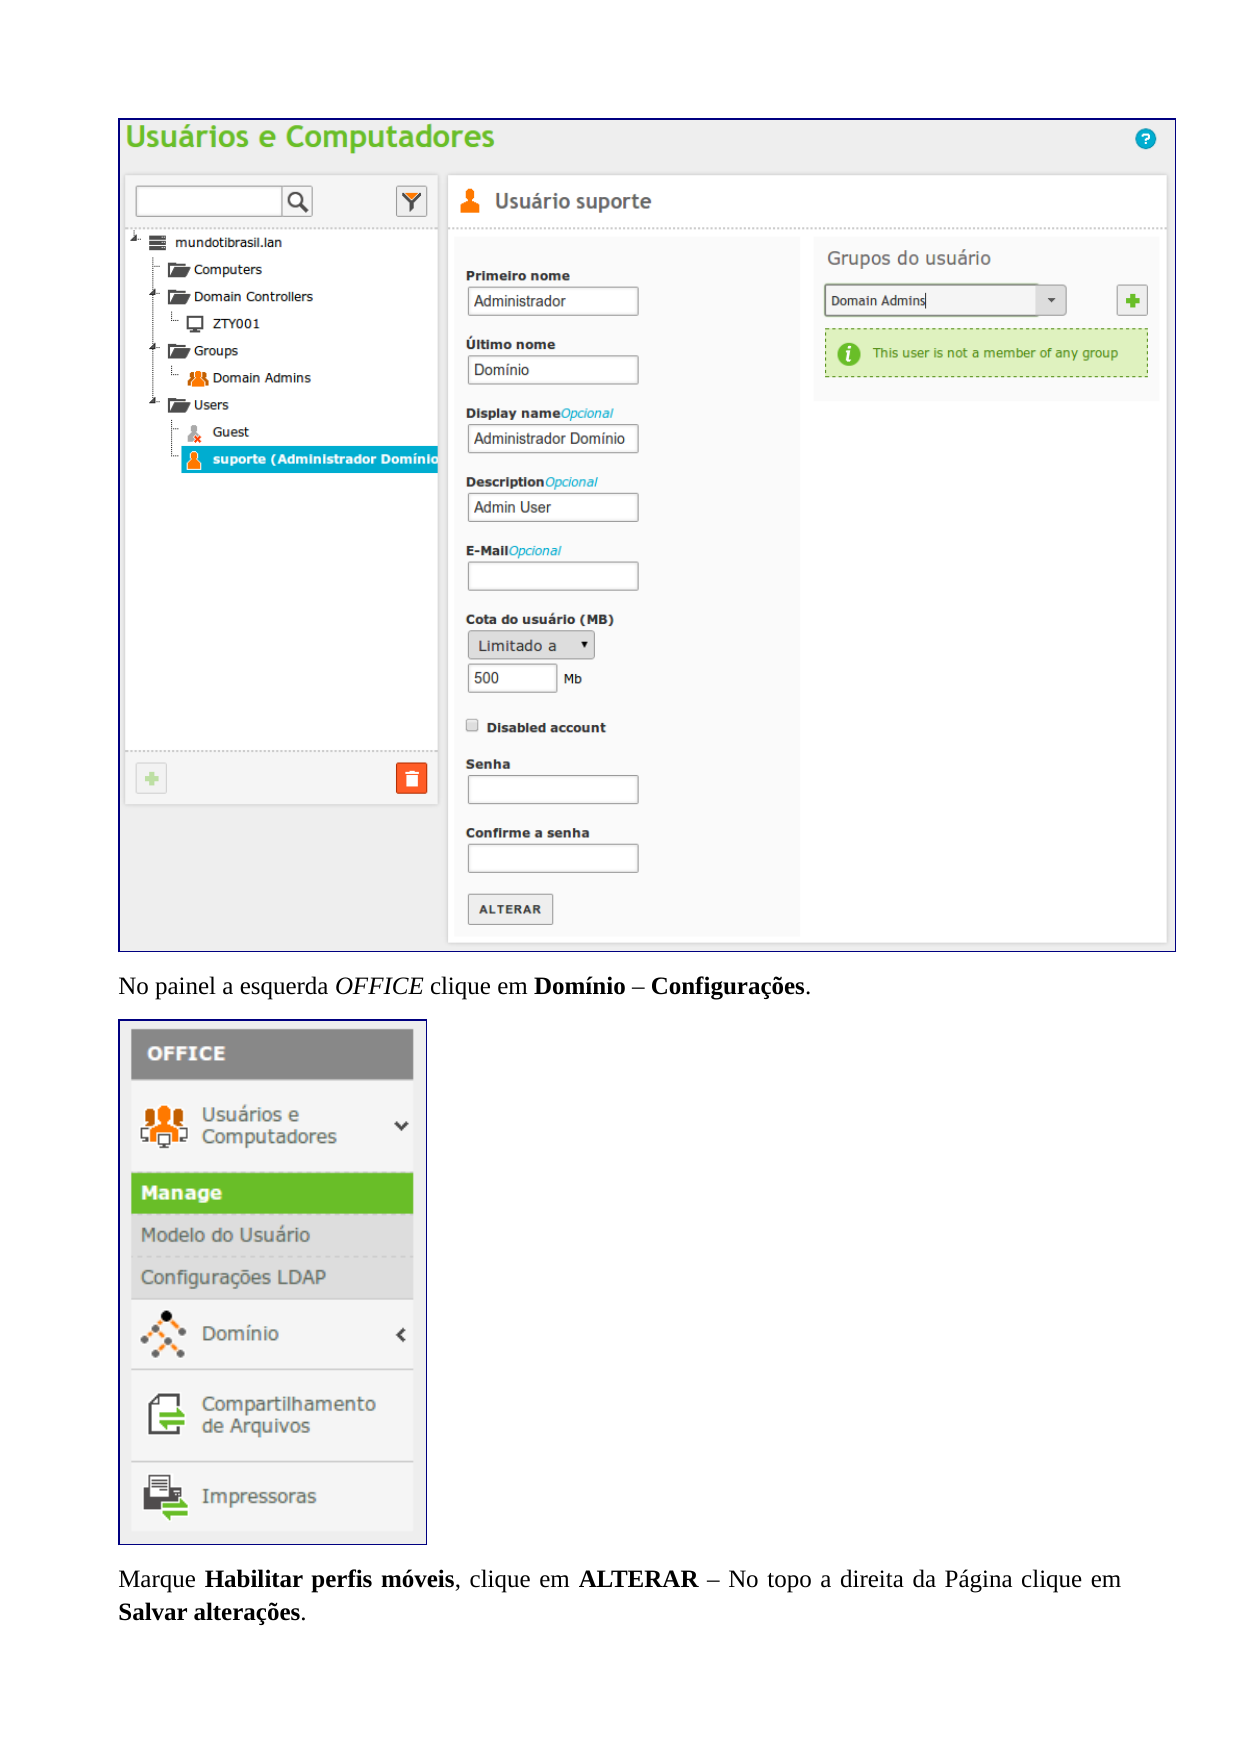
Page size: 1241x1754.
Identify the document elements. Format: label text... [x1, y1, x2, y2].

text No painel a esquerda OFFICE clique em Domínio – Configurações. [118, 971, 1122, 1000]
text Marque Habilitar perfis móveis, clique em ALTERAR – No topo a direita da Página clique em Salvar alterações. [118, 1564, 1122, 1626]
picture [120, 120, 1175, 951]
picture [120, 1021, 426, 1544]
